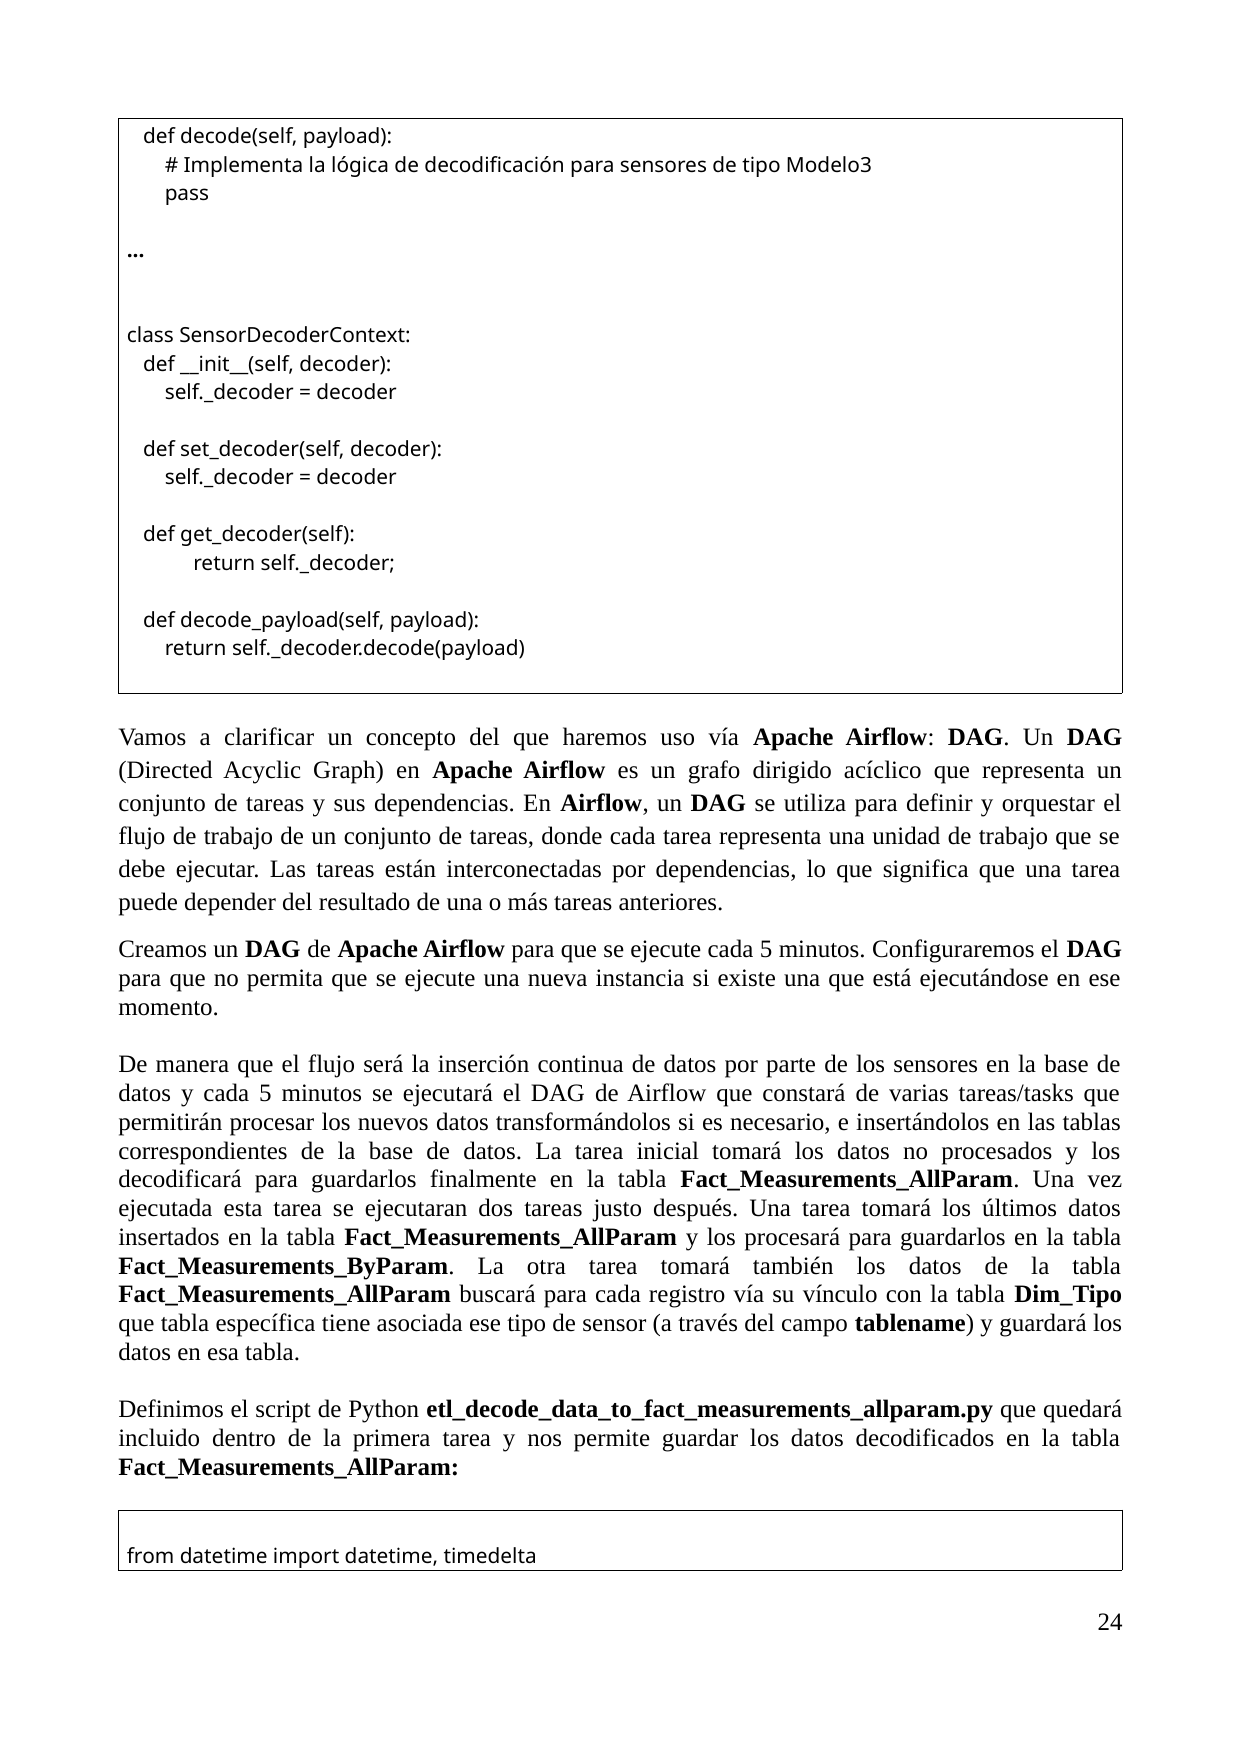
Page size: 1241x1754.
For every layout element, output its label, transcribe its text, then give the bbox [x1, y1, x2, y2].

text def set_decoder(self, decoder): [119, 431, 1122, 459]
text def get_decoder(self): [119, 516, 1122, 545]
text def decode_payload(self, payload): [119, 602, 1122, 630]
text return self._decoder.decode(payload) [119, 630, 1122, 662]
text Definimos el script de Python etl_decode_data_to_fact_measurements_allparam.py que quedará incluido dentro de la primera tarea y nos permite guardar los datos decodificados en la tabla Fact_Measurements_AllParam: [118, 1394, 1122, 1481]
text self._decoder = decoder [119, 374, 1122, 406]
text # Implementa la lógica de decodificación para sensores de tipo Modelo3 [119, 147, 1122, 175]
text Creamos un DAG de Apache Airflow para que se ejecute cada 5 minutos. Configuraremos el DAG para que no permita que se ejecute una nueva instancia si existe una que está ejecutándose en ese momento. [118, 934, 1122, 1021]
text self._decoder = decoder [119, 459, 1122, 491]
text return self._decoder; [119, 545, 1122, 576]
text Vamos a clarificar un concepto del que haremos uso vía Apache Airflow: DAG. Un DAG (Directed Acyclic Graph) en Apache Airflow es un grafo dirigido acíclico que representa un conjunto de tareas y sus dependencias. En Airflow, un DAG se utiliza para definir y orquestar el flujo de trabajo de un conjunto de tareas, donde cada tarea representa una unidad de trabajo que se debe ejecutar. Las tareas están interconectadas por dependencias, lo que significa que una tarea puede depender del resultado de una o más tareas anteriores. [118, 722, 1122, 916]
text class SensorDecoderContext: [119, 317, 1122, 346]
text De manera que el flujo será la inserción continua de datos por parte de los sensores en la base de datos y cada 5 minutos se ejecutará el DAG de Airflow que constará de varias tareas/tasks que permitirán procesar los nuevos datos transformándolos si es necesario, e insertándolos en las tablas correspondientes de la base de datos. La tarea inicial tomará los datos no procesados y los decodificará para guardarlos finalmente en la tabla Fact_Measurements_AllParam. Una vez ejecutada esta tarea se ejecutaran dos tareas justo después. Una tarea tomará los últimos datos insertados en la tabla Fact_Measurements_AllParam y los procesará para guardarlos en la tabla Fact_Measurements_ByParam. La otra tarea tomará también los datos de la tabla Fact_Measurements_AllParam buscará para cada registro vía su vínculo con la tabla Dim_Tipo que tabla específica tiene asociada ese tipo de sensor (a través del campo tablename) y guardará los datos en esa tabla. [118, 1049, 1122, 1366]
text pass [119, 175, 1122, 207]
text def decode(self, payload): [119, 119, 1122, 147]
text from datetime import datetime, timedelta [119, 1538, 1122, 1570]
text def __init__(self, decoder): [119, 346, 1122, 374]
text ... [119, 232, 1122, 263]
